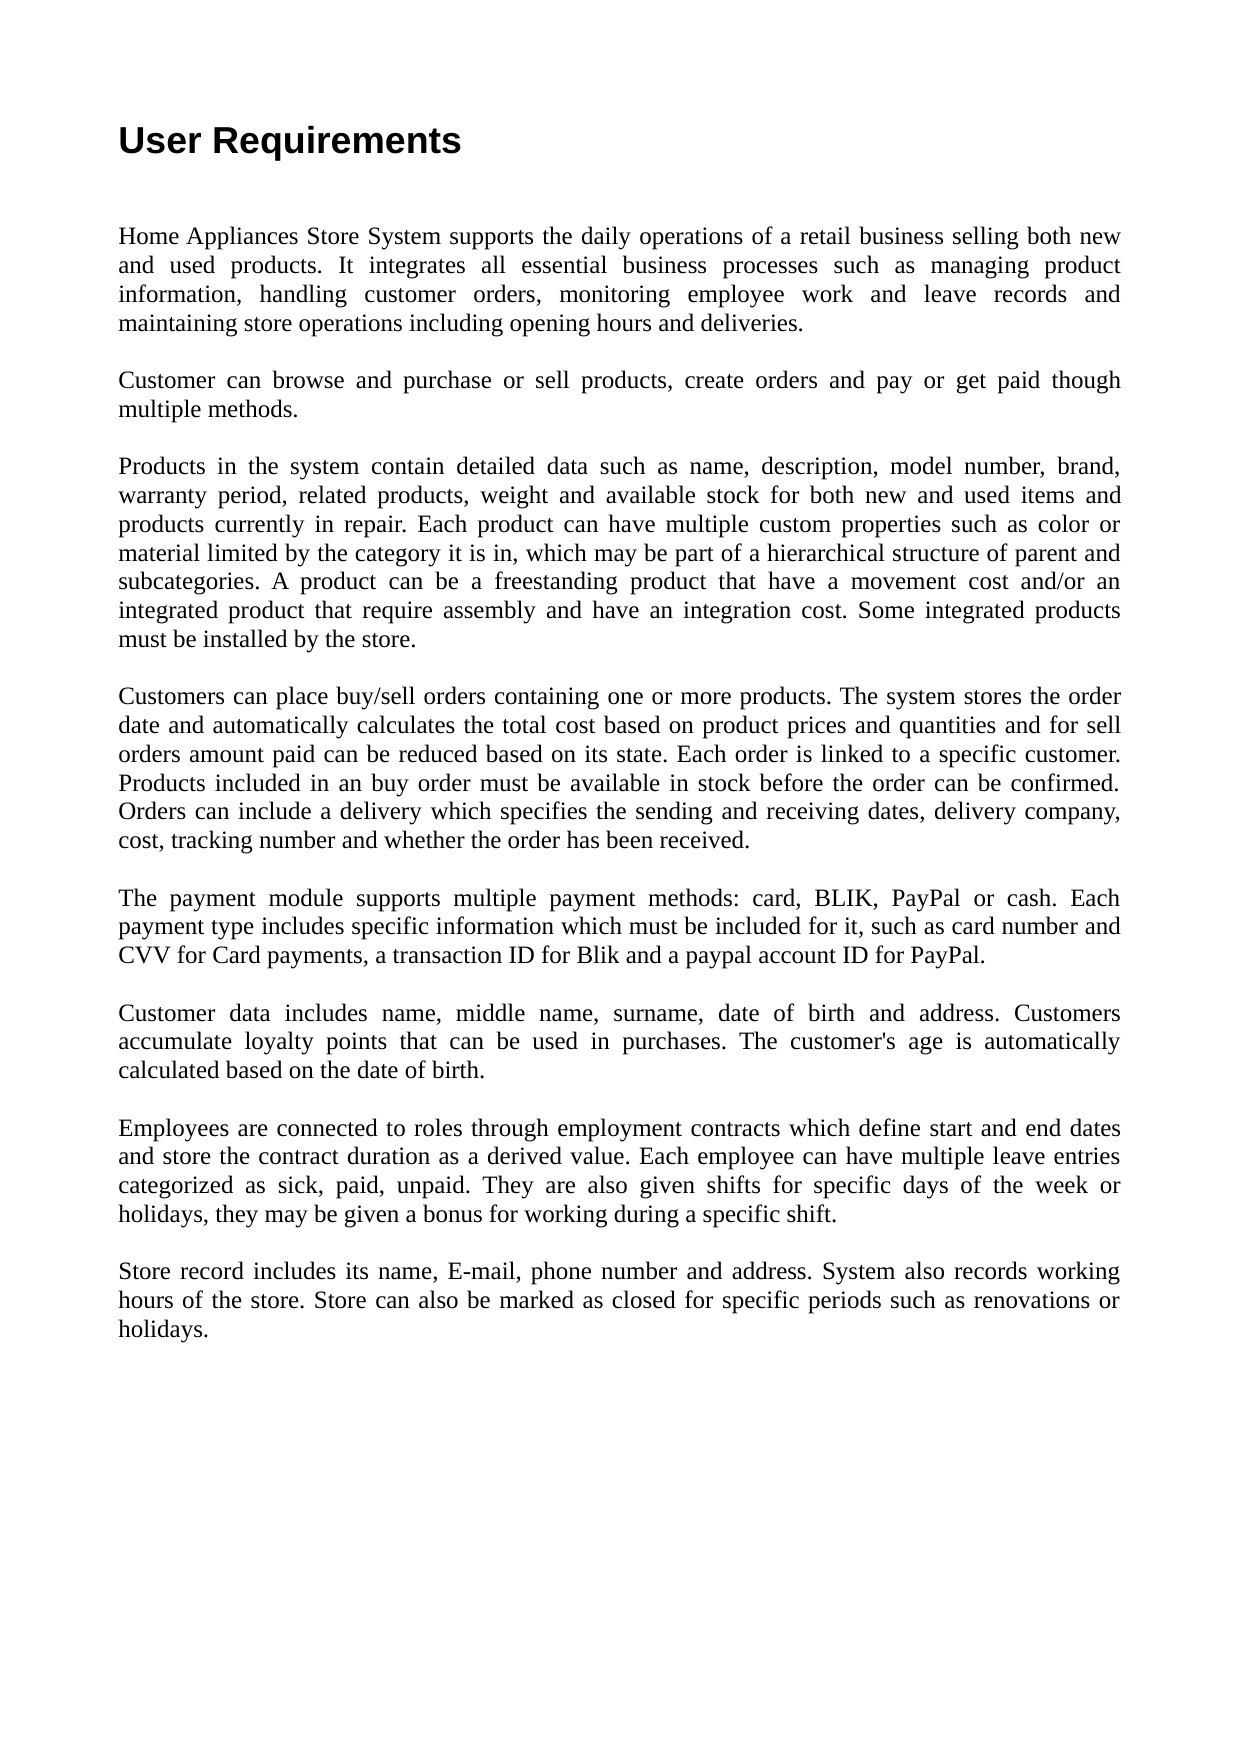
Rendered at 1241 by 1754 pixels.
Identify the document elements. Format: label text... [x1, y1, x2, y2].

text Employees are connected to roles through employment contracts which define start and end dates and store the contract duration as a derived value. Each employee can have multiple leave entries categorized as sick, paid, unpaid. They are also given shifts for specific days of the week or holidays, they may be given a bonus for working during a specific shift. [118, 1113, 1122, 1228]
text The payment module supports multiple payment methods: card, BLIK, PayPal or cash. Each payment type includes specific information which must be included for it, such as card number and CVV for Card payments, a transaction ID for Blik and a paypal account ID for PayPal. [118, 883, 1122, 969]
text Products in the system contain detailed data such as name, description, model number, brand, warranty period, related products, weight and available stock for both new and used items and products currently in repair. Each product can have multiple custom properties such as color or material limited by the category it is in, which may be part of a hierarchical structure of parent and subcategories. A product can be a freestanding product that have a movement cost and/or an integrated product that require assembly and have an integration cost. Some integrated products must be installed by the store. [118, 451, 1122, 653]
text Store record includes its name, E-mail, phone number and address. System also records working hours of the store. Store can also be marked as closed for specific periods such as renovations or holidays. [118, 1256, 1122, 1343]
subtitle User Requirements [118, 118, 1122, 161]
text Customers can place buy/sell orders containing one or more products. The system stores the order date and automatically calculates the total cost based on product prices and quantities and for sell orders amount paid can be reduced based on its state. Each order is linked to a specific customer. Products included in an buy order must be available in stock before the order can be confirmed. Orders can include a delivery which specifies the sending and receiving dates, delivery company, cost, tracking number and whether the order has been received. [118, 681, 1122, 854]
text Home Appliances Store System supports the daily operations of a retail business selling both new and used products. It integrates all essential business processes such as managing product information, handling customer orders, monitoring employee work and leave records and maintaining store operations including opening hours and deliveries. [118, 221, 1122, 336]
text Customer can browse and purchase or sell products, create orders and pay or get paid though multiple methods. [118, 365, 1122, 423]
text Customer data includes name, middle name, surname, date of birth and address. Customers accumulate loyalty points that can be used in purchases. The customer's age is automatically calculated based on the date of birth. [118, 998, 1122, 1084]
